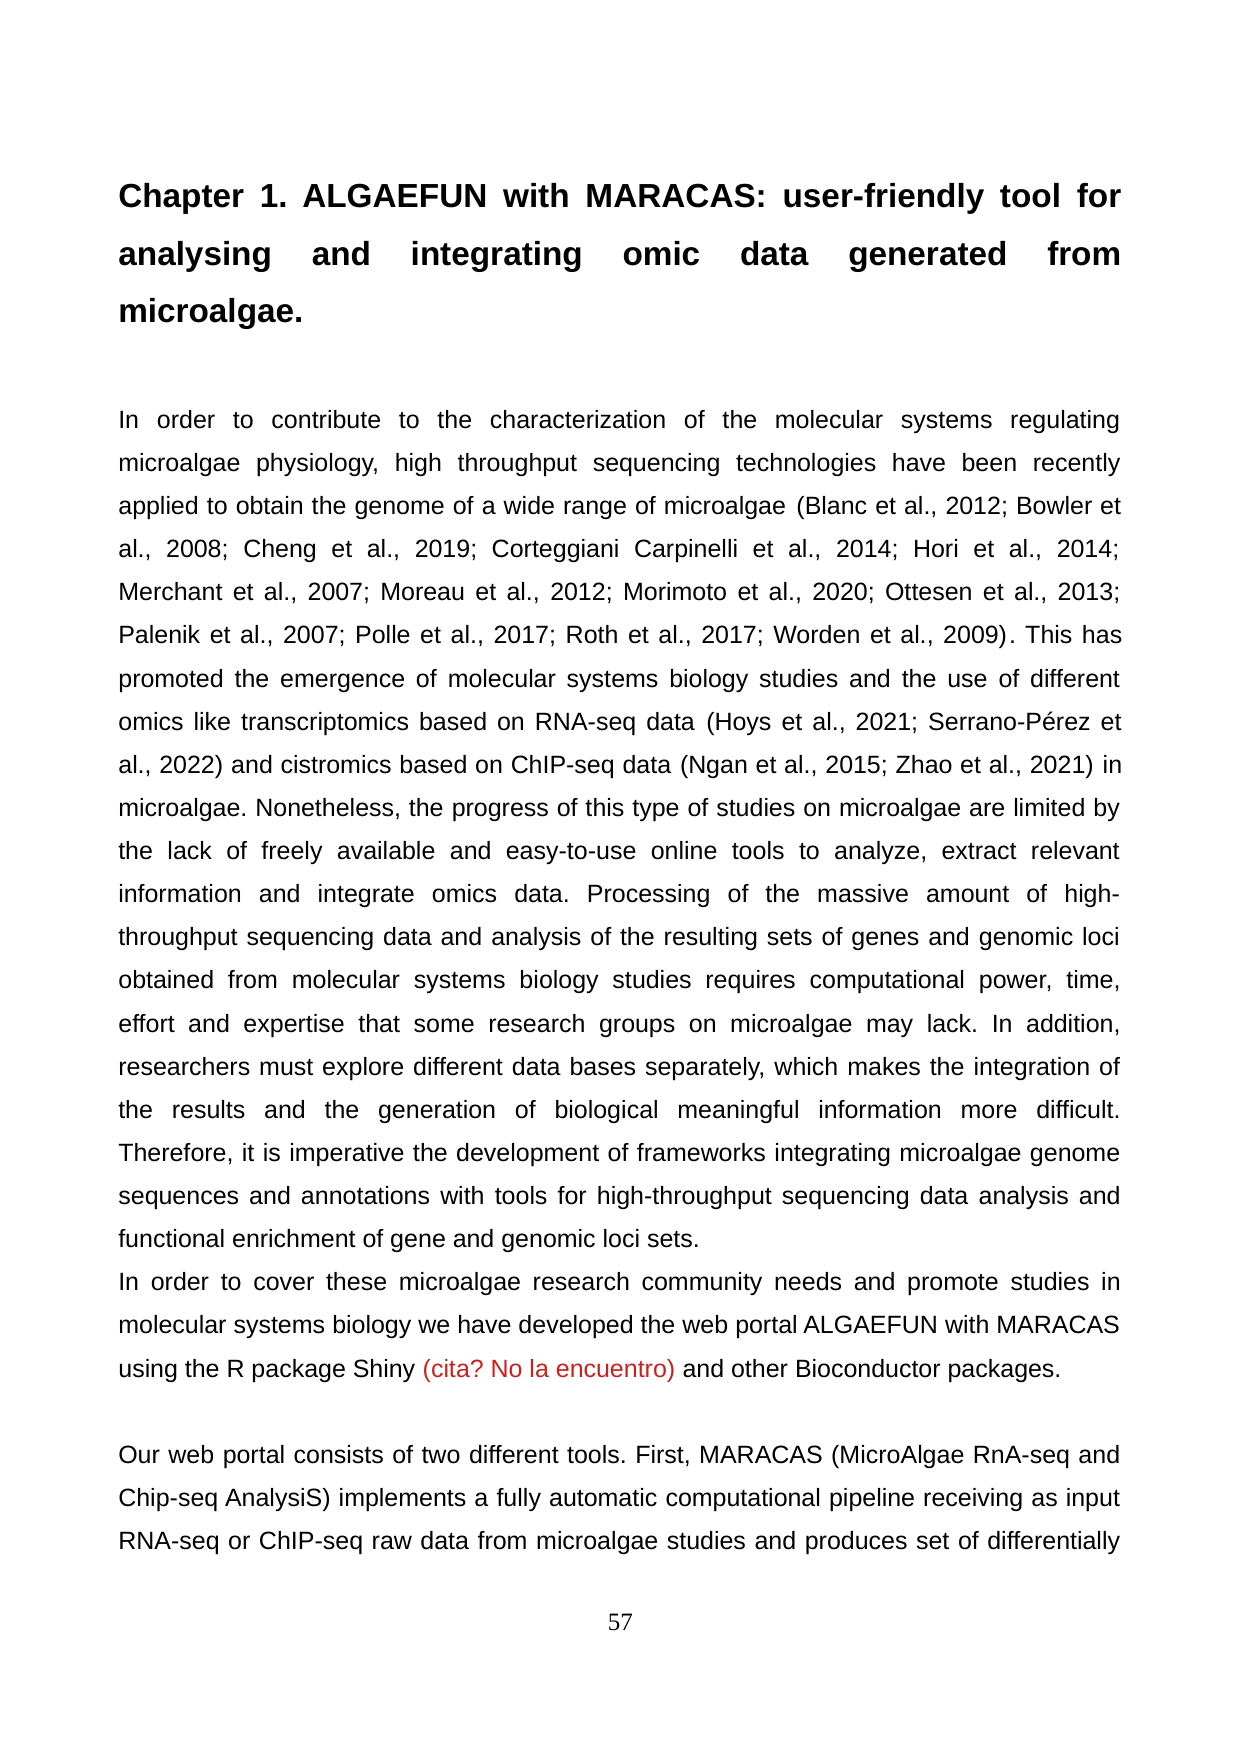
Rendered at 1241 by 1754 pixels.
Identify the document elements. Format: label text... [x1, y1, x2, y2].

text In order to contribute to the characterization of the molecular systems regulating microalgae physiology, high throughput sequencing technologies have been recently applied to obtain the genome of a wide range of microalgae (Blanc et al., 2012; Bowler et al., 2008; Cheng et al., 2019; Corteggiani Carpinelli et al., 2014; Hori et al., 2014; Merchant et al., 2007; Moreau et al., 2012; Morimoto et al., 2020; Ottesen et al., 2013; Palenik et al., 2007; Polle et al., 2017; Roth et al., 2017; Worden et al., 2009)⁠. This has promoted the emergence of molecular systems biology studies and the use of different omics like transcriptomics based on RNA-seq data (Hoys et al., 2021; Serrano-Pérez et al., 2022)⁠ and cistromics based on ChIP-seq data (Ngan et al., 2015; Zhao et al., 2021)⁠ in microalgae. Nonetheless, the progress of this type of studies on microalgae are limited by the lack of freely available and easy-to-use online tools to analyze, extract relevant information and integrate omics data. Processing of the massive amount of high-throughput sequencing data and analysis of the resulting sets of genes and genomic loci obtained from molecular systems biology studies requires computational power, time, effort and expertise that some research groups on microalgae may lack. In addition, researchers must explore different data bases separately, which makes the integration of the results and the generation of biological meaningful information more difficult. Therefore, it is imperative the development of frameworks integrating microalgae genome sequences and annotations with tools for high-throughput sequencing data analysis and functional enrichment of gene and genomic loci sets. [118, 405, 1122, 1253]
text Our web portal consists of two different tools. First, MARACAS (MicroAlgae RnA-seq and Chip-seq AnalysiS) implements a fully automatic computational pipeline receiving as input RNA-seq or ChIP-seq raw data from microalgae studies and produces set of differentially [118, 1440, 1122, 1555]
subtitle Chapter 1. ALGAEFUN with MARACAS: user-friendly tool for analysing and integrating omic data generated from microalgae. [118, 176, 1122, 330]
text In order to cover these microalgae research community needs and promote studies in molecular systems biology we have developed the web portal ALGAEFUN with MARACAS using the R package Shiny (cita? No la encuentro) and other Bioconductor packages. [118, 1267, 1122, 1382]
